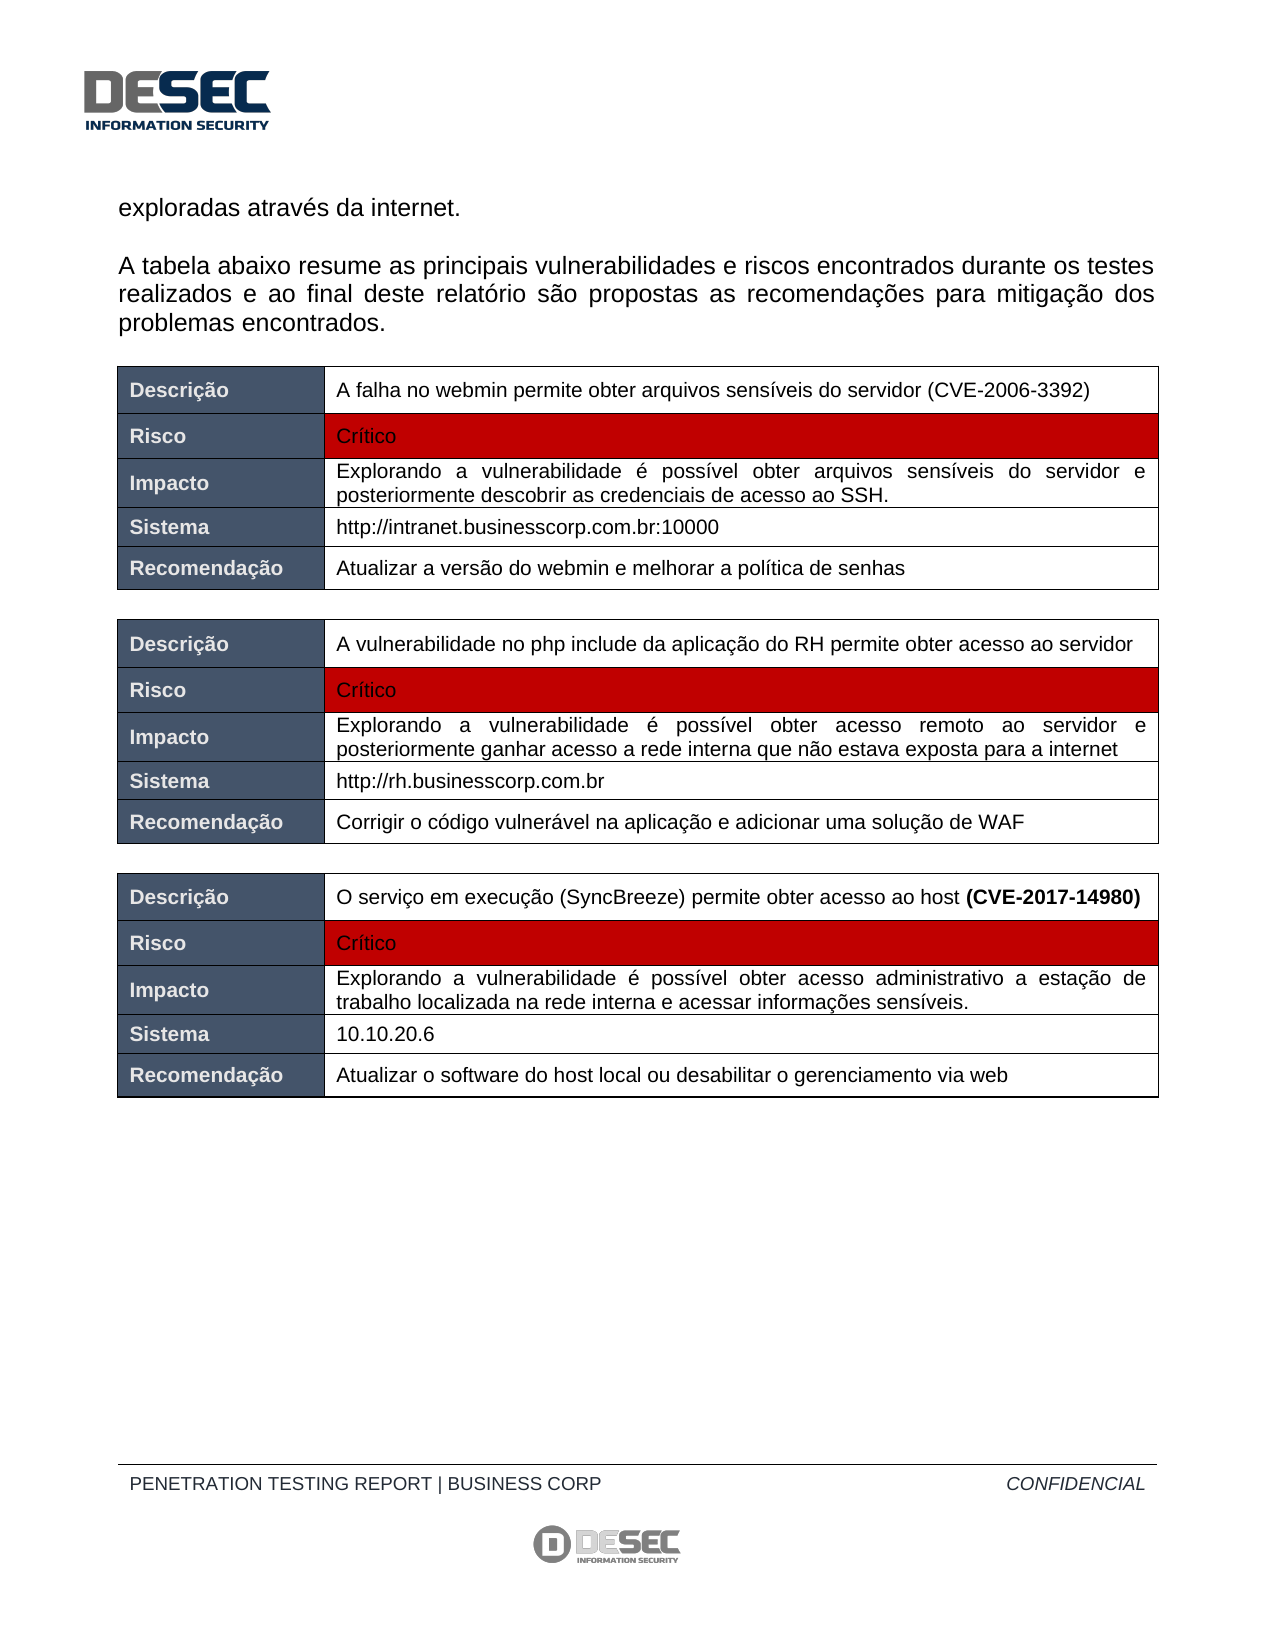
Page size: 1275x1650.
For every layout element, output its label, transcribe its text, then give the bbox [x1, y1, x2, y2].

table_cell Sistema [118, 1015, 324, 1053]
table_cell 10.10.20.6 [325, 1015, 1158, 1053]
table_cell http://intranet.businesscorp.com.br:10000 [325, 508, 1158, 546]
table_cell http://rh.businesscorp.com.br [325, 762, 1158, 799]
table_cell Recomendação [118, 1054, 324, 1096]
table_cell Explorando a vulnerabilidade é possível obter acesso remoto ao servidor e posteriormente ganhar acesso a rede interna que não estava exposta para a internet [325, 713, 1158, 761]
table_cell Crítico [325, 414, 1158, 458]
table_cell Explorando a vulnerabilidade é possível obter arquivos sensíveis do servidor e posteriormente descobrir as credenciais de acesso ao SSH. [325, 459, 1158, 507]
table_cell Atualizar a versão do webmin e melhorar a política de senhas [325, 547, 1158, 589]
picture [531, 1520, 684, 1568]
table_cell Sistema [118, 762, 324, 799]
table_header A vulnerabilidade no php include da aplicação do RH permite obter acesso ao servidor [325, 620, 1158, 667]
table_header A falha no webmin permite obter arquivos sensíveis do servidor (CVE-2006-3392) [325, 367, 1158, 413]
table_cell Impacto [118, 459, 324, 507]
table_cell Atualizar o software do host local ou desabilitar o gerenciamento via web [325, 1054, 1158, 1096]
table_cell Corrigir o código vulnerável na aplicação e adicionar uma solução de WAF [325, 800, 1158, 843]
table_cell Explorando a vulnerabilidade é possível obter acesso administrativo a estação de trabalho localizada na rede interna e acessar informações sensíveis. [325, 966, 1158, 1014]
table_cell Risco [118, 414, 324, 458]
table_cell Impacto [118, 966, 324, 1014]
table_cell Sistema [118, 508, 324, 546]
table_header Descrição [118, 367, 324, 413]
table_header Descrição [118, 620, 324, 667]
text exploradas através da internet. [118, 193, 1157, 222]
picture [84, 71, 271, 130]
table_cell Recomendação [118, 547, 324, 589]
table_cell Recomendação [118, 800, 324, 843]
table_cell Risco [118, 921, 324, 965]
table_cell Crítico [325, 921, 1158, 965]
table_header O serviço em execução (SyncBreeze) permite obter acesso ao host (CVE-2017-14980) [325, 874, 1158, 920]
table_cell Risco [118, 668, 324, 712]
table_cell Impacto [118, 713, 324, 761]
table_header Descrição [118, 874, 324, 920]
table_cell Crítico [325, 668, 1158, 712]
text A tabela abaixo resume as principais vulnerabilidades e riscos encontrados durante os testes realizados e ao final deste relatório são propostas as recomendações para mitigação dos problemas encontrados. [118, 251, 1157, 337]
